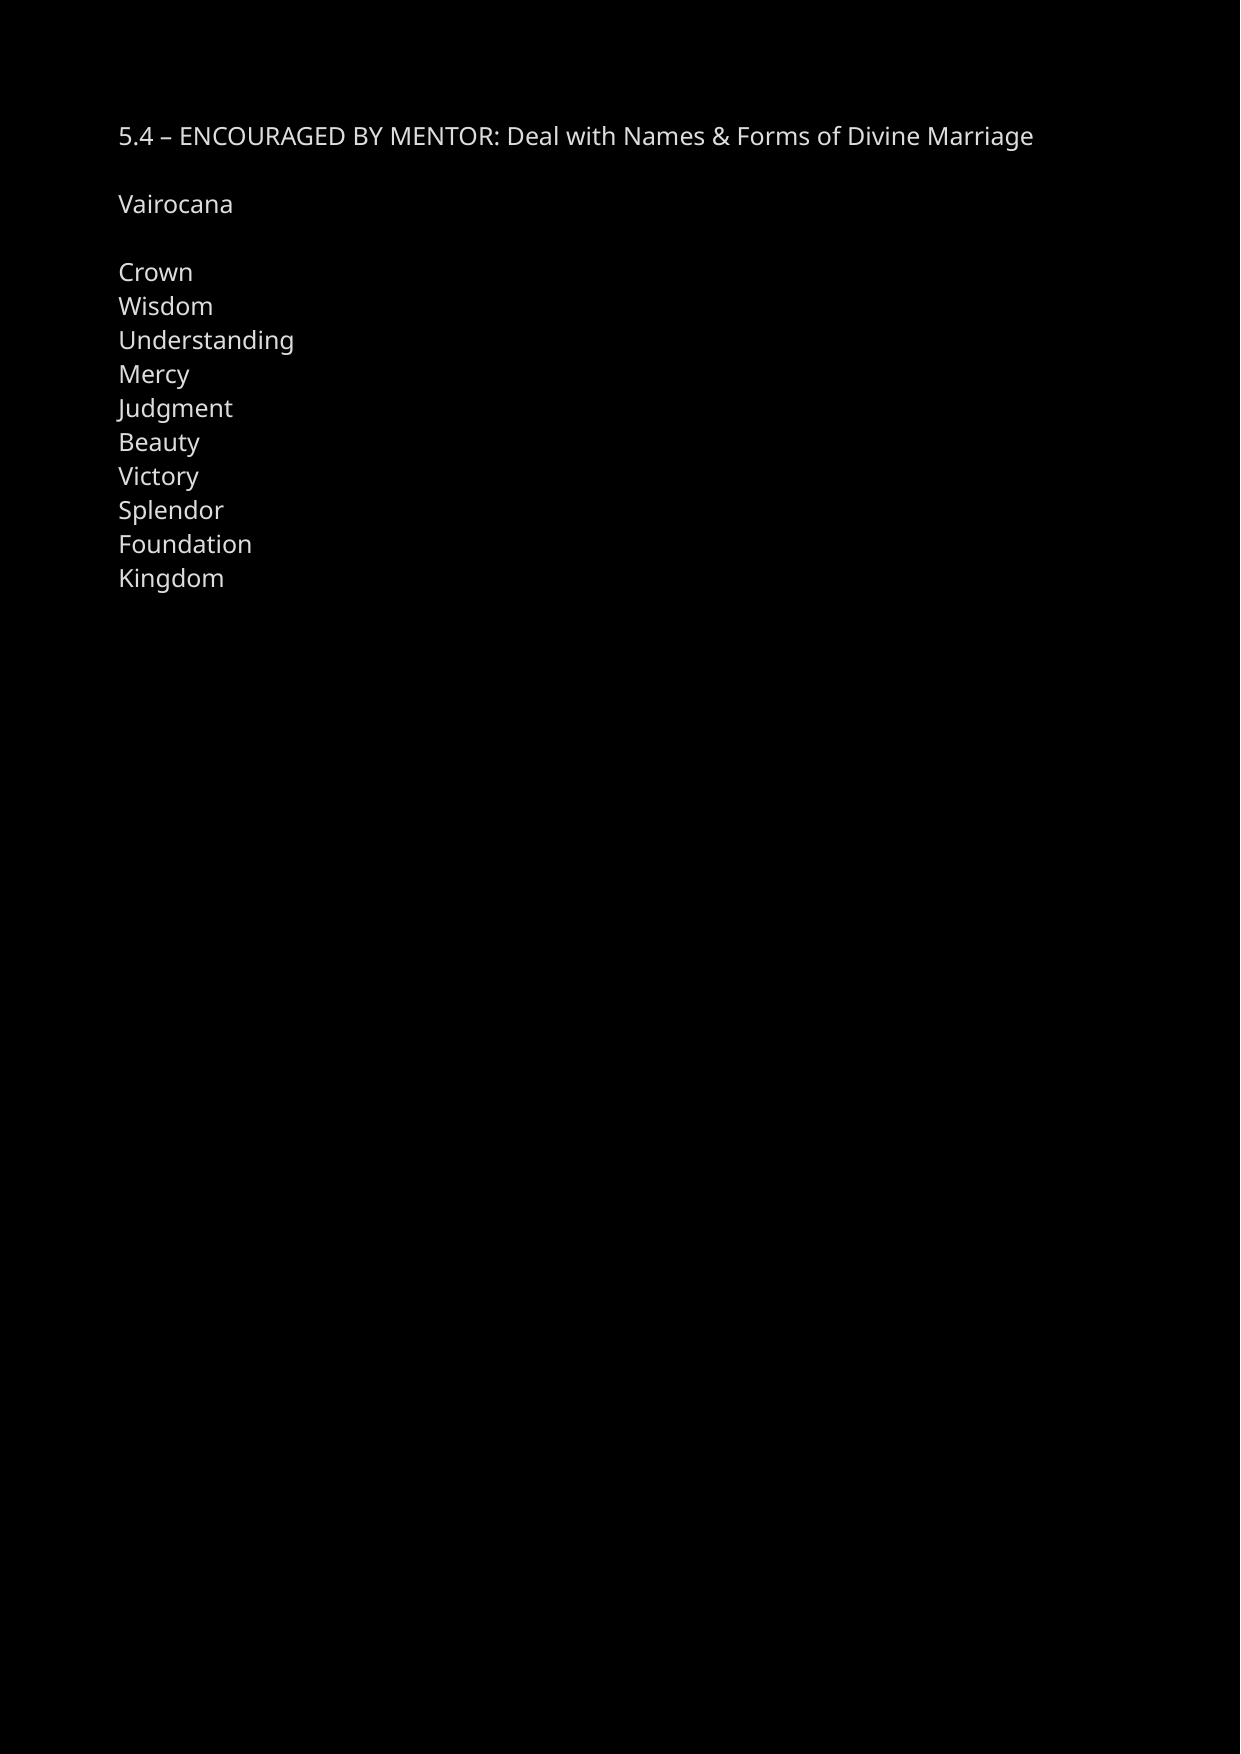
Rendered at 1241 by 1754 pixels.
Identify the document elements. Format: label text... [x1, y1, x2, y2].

text Splendor [118, 493, 1122, 527]
text Mercy [118, 357, 1122, 391]
text Wisdom [118, 288, 1122, 322]
text Vairocana [118, 186, 1122, 220]
text Foundation [118, 527, 1122, 561]
text Judgment [118, 391, 1122, 425]
text Understanding [118, 322, 1122, 357]
text Crown [118, 254, 1122, 288]
text Victory [118, 459, 1122, 493]
text Kingdom [118, 561, 1122, 595]
text 5.4 – ENCOURAGED BY MENTOR: Deal with Names & Forms of Divine Marriage [118, 118, 1122, 152]
text Beauty [118, 425, 1122, 459]
